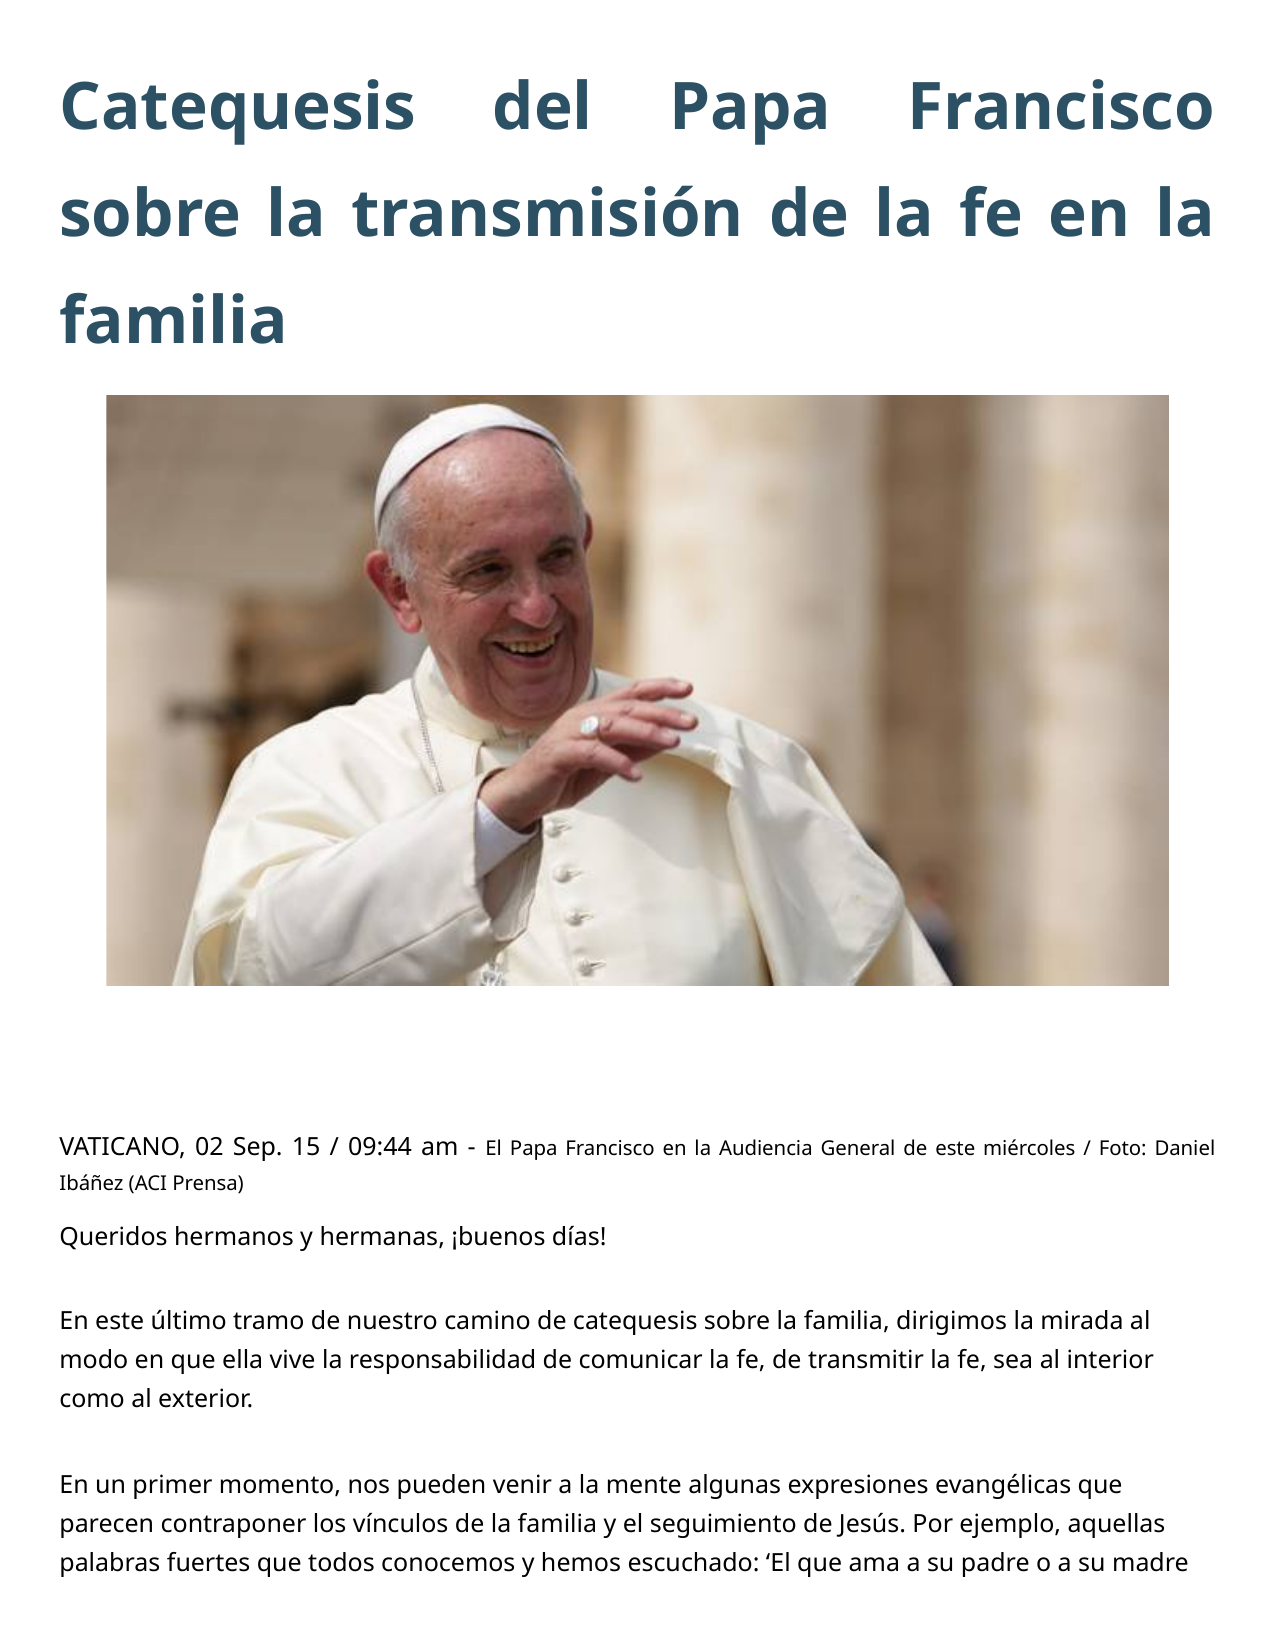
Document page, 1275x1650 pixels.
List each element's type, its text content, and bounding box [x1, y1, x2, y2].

text En este último tramo de nuestro camino de catequesis sobre la familia, dirigimos la mirada al modo en que ella vive la responsabilidad de comunicar la fe, de transmitir la fe, sea al interior como al exterior. [59, 1298, 1216, 1415]
subtitle Catequesis del Papa Francisco sobre la transmisión de la fe en la familia [59, 59, 1216, 363]
picture [106, 395, 1169, 986]
text VATICANO, 02 Sep. 15 / 09:44 am - El Papa Francisco en la Audiencia General de este miércoles / Foto: Daniel Ibáñez (ACI Prensa) [59, 1128, 1216, 1196]
text Queridos hermanos y hermanas, ¡buenos días! [59, 1219, 1216, 1253]
text En un primer momento, nos pueden venir a la mente algunas expresiones evangélicas que parecen contraponer los vínculos de la familia y el seguimiento de Jesús. Por ejemplo, aquellas palabras fuertes que todos conocemos y hemos escuchado: ‘El que ama a su padre o a su madre [59, 1462, 1216, 1579]
